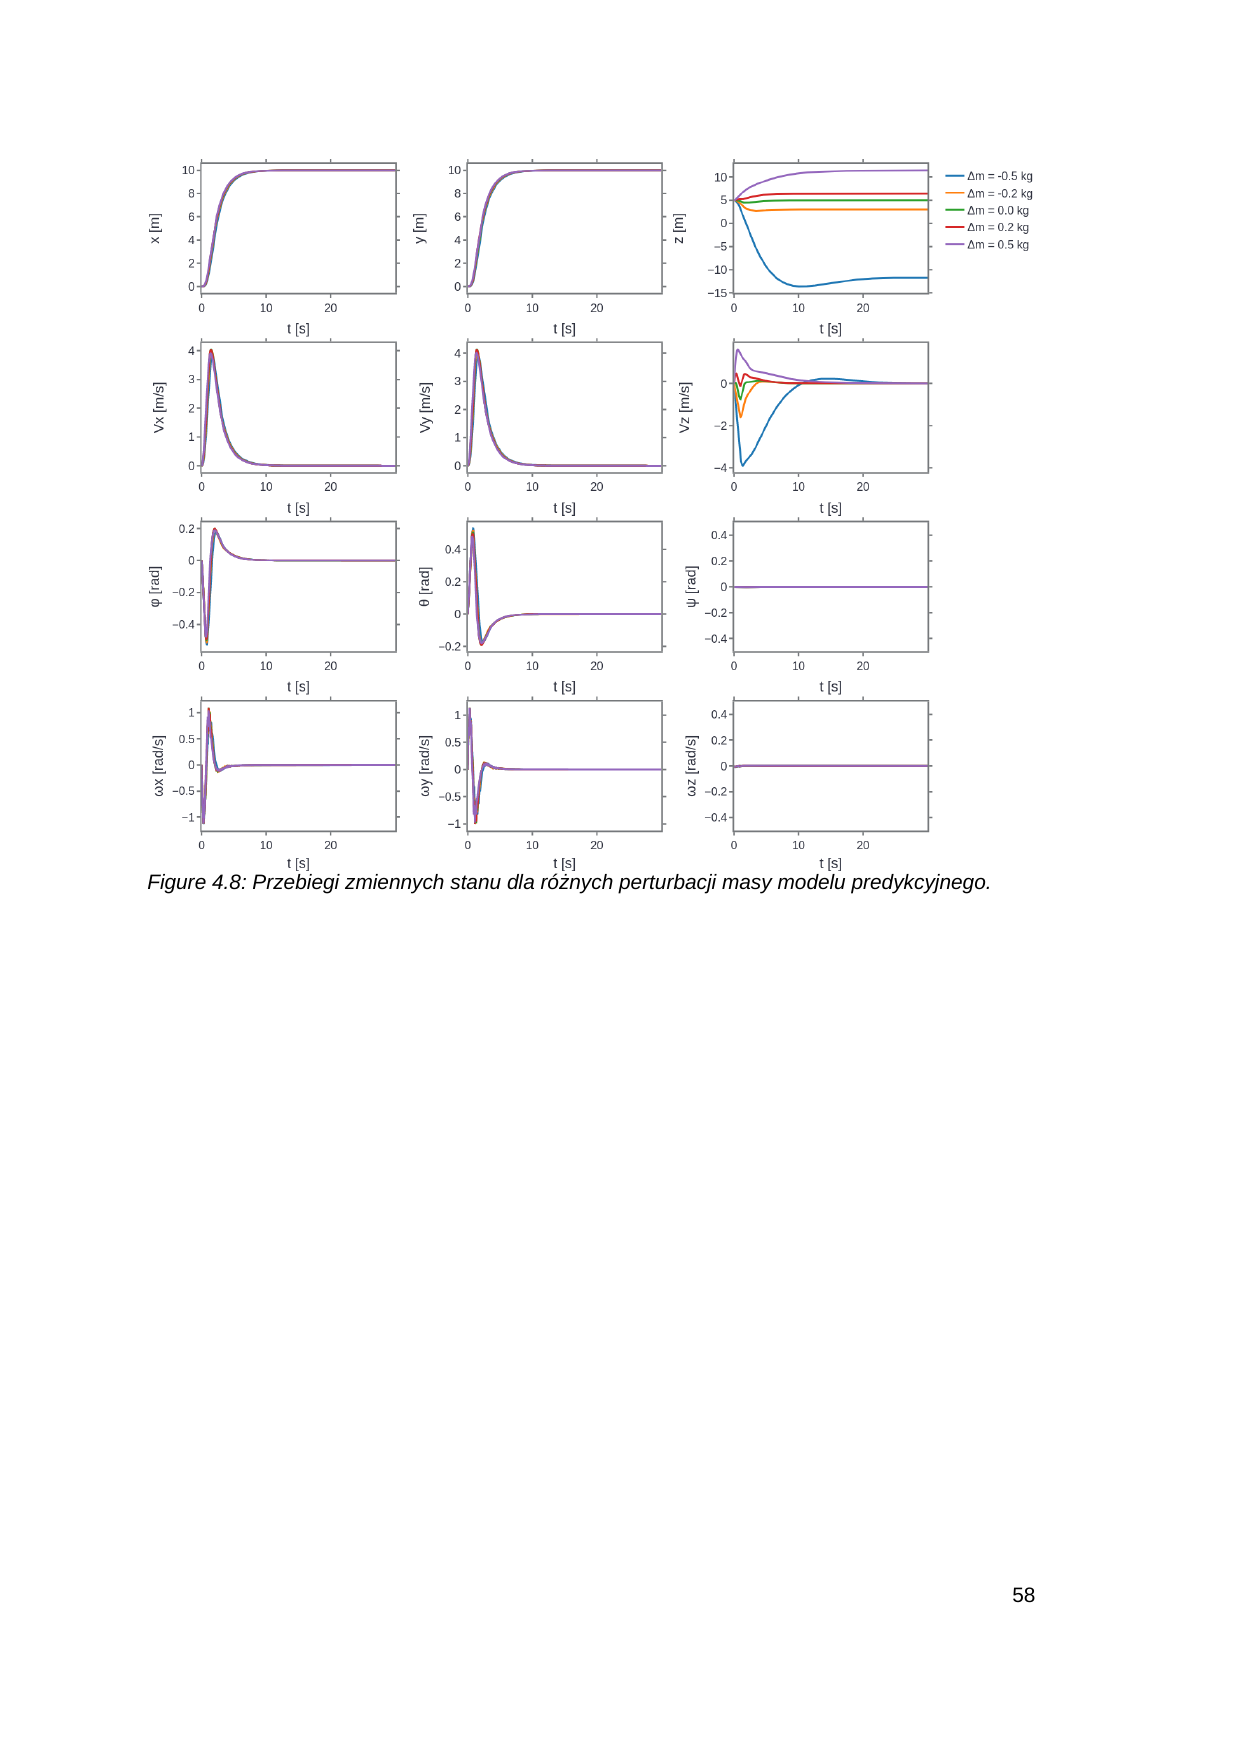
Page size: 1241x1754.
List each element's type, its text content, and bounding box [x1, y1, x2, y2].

text Figure 4.8: Przebiegi zmiennych stanu dla różnych perturbacji masy modelu predykcyjnego. [147, 871, 1035, 894]
picture [147, 159, 1035, 871]
